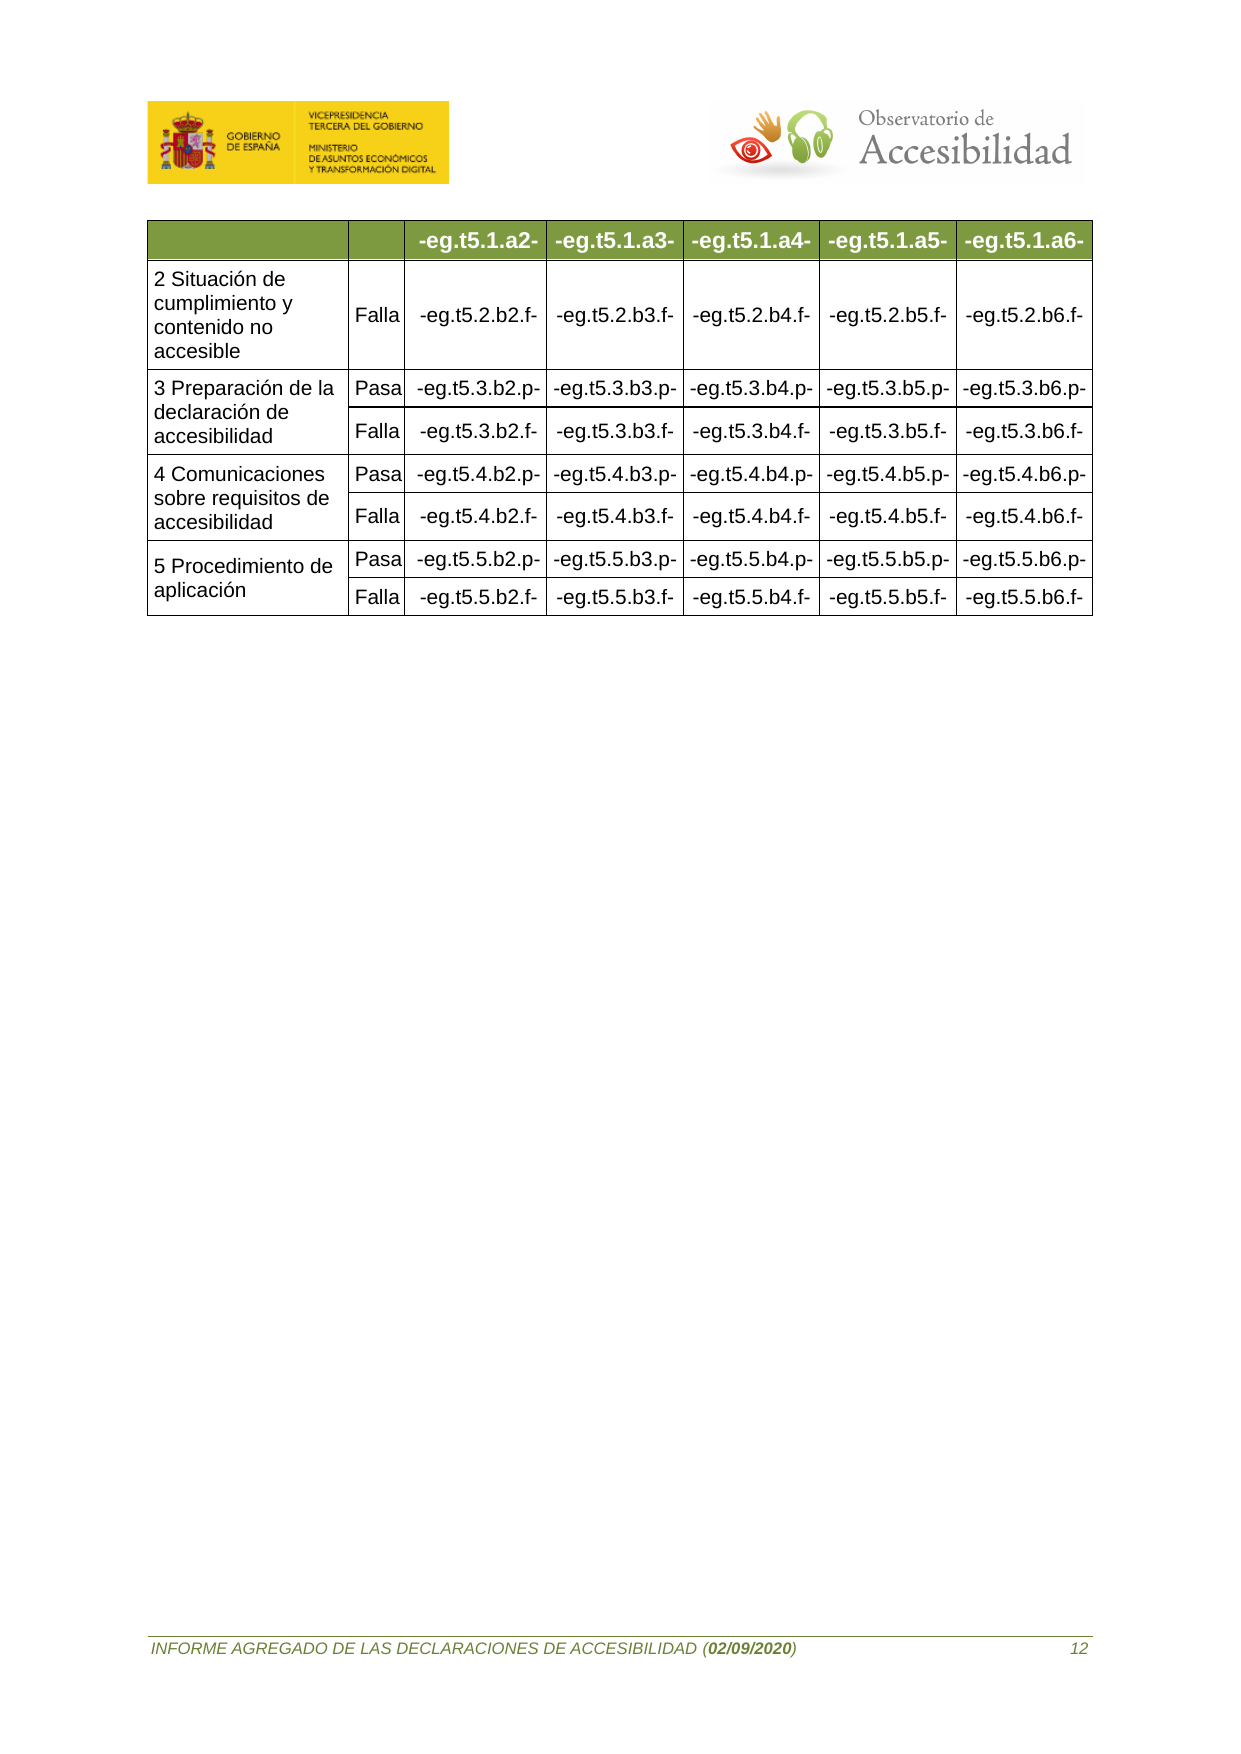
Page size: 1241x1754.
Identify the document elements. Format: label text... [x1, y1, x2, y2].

table_cell -eg.t5.2.b3.f- [547, 261, 683, 369]
table_cell -eg.t5.4.b5.p- [820, 455, 956, 492]
table_cell -eg.t5.5.b5.p- [820, 541, 956, 577]
table_cell -eg.t5.3.b3.p- [547, 370, 683, 406]
table_cell Falla [349, 408, 404, 454]
table_header -eg.t5.1.a2- [405, 221, 546, 259]
table_cell -eg.t5.4.b3.f- [547, 493, 683, 540]
table_cell -eg.t5.3.b4.f- [684, 408, 819, 454]
table_cell -eg.t5.3.b3.f- [547, 408, 683, 454]
table_cell -eg.t5.5.b4.p- [684, 541, 819, 577]
table_cell -eg.t5.4.b6.f- [957, 493, 1092, 540]
table_cell -eg.t5.4.b2.p- [405, 455, 546, 492]
table_header [349, 221, 404, 259]
table_cell -eg.t5.5.b3.f- [547, 578, 683, 615]
table_cell -eg.t5.5.b4.f- [684, 578, 819, 615]
table_cell -eg.t5.5.b2.p- [405, 541, 546, 577]
table_cell -eg.t5.4.b4.f- [684, 493, 819, 540]
table_cell Falla [349, 261, 404, 369]
table_cell 3 Preparación de la declaración de accesibilidad [148, 370, 348, 454]
table_header [148, 221, 348, 259]
table_cell -eg.t5.2.b4.f- [684, 261, 819, 369]
table_cell -eg.t5.3.b6.p- [957, 370, 1092, 406]
table_cell -eg.t5.4.b6.p- [957, 455, 1092, 492]
table_cell -eg.t5.3.b4.p- [684, 370, 819, 406]
table_cell -eg.t5.2.b2.f- [405, 261, 546, 369]
table_cell -eg.t5.4.b2.f- [405, 493, 546, 540]
table_cell -eg.t5.5.b6.f- [957, 578, 1092, 615]
table_header -eg.t5.1.a4- [684, 221, 819, 259]
table_cell 2 Situación de cumplimiento y contenido no accesible [148, 261, 348, 369]
table_cell 4 Comunicaciones sobre requisitos de accesibilidad [148, 455, 348, 540]
table_cell Pasa [349, 370, 404, 406]
table_cell Pasa [349, 541, 404, 577]
table_header -eg.t5.1.a5- [820, 221, 956, 259]
table_cell -eg.t5.5.b3.p- [547, 541, 683, 577]
table_cell -eg.t5.3.b2.f- [405, 408, 546, 454]
table_cell Falla [349, 578, 404, 615]
table_cell -eg.t5.3.b5.p- [820, 370, 956, 406]
table_cell Pasa [349, 455, 404, 492]
picture [710, 101, 1086, 184]
table_cell -eg.t5.3.b5.f- [820, 408, 956, 454]
table_cell -eg.t5.3.b6.f- [957, 408, 1092, 454]
table_header -eg.t5.1.a3- [547, 221, 683, 259]
table_cell -eg.t5.2.b6.f- [957, 261, 1092, 369]
table_cell -eg.t5.2.b5.f- [820, 261, 956, 369]
table_cell -eg.t5.4.b4.p- [684, 455, 819, 492]
table_cell -eg.t5.5.b5.f- [820, 578, 956, 615]
table_cell 5 Procedimiento de aplicación [148, 541, 348, 615]
table_cell -eg.t5.3.b2.p- [405, 370, 546, 406]
table_cell -eg.t5.4.b3.p- [547, 455, 683, 492]
picture [147, 101, 450, 184]
table_cell -eg.t5.4.b5.f- [820, 493, 956, 540]
table_cell -eg.t5.5.b2.f- [405, 578, 546, 615]
table_cell -eg.t5.5.b6.p- [957, 541, 1092, 577]
table_cell Falla [349, 493, 404, 540]
table_header -eg.t5.1.a6- [957, 221, 1092, 259]
